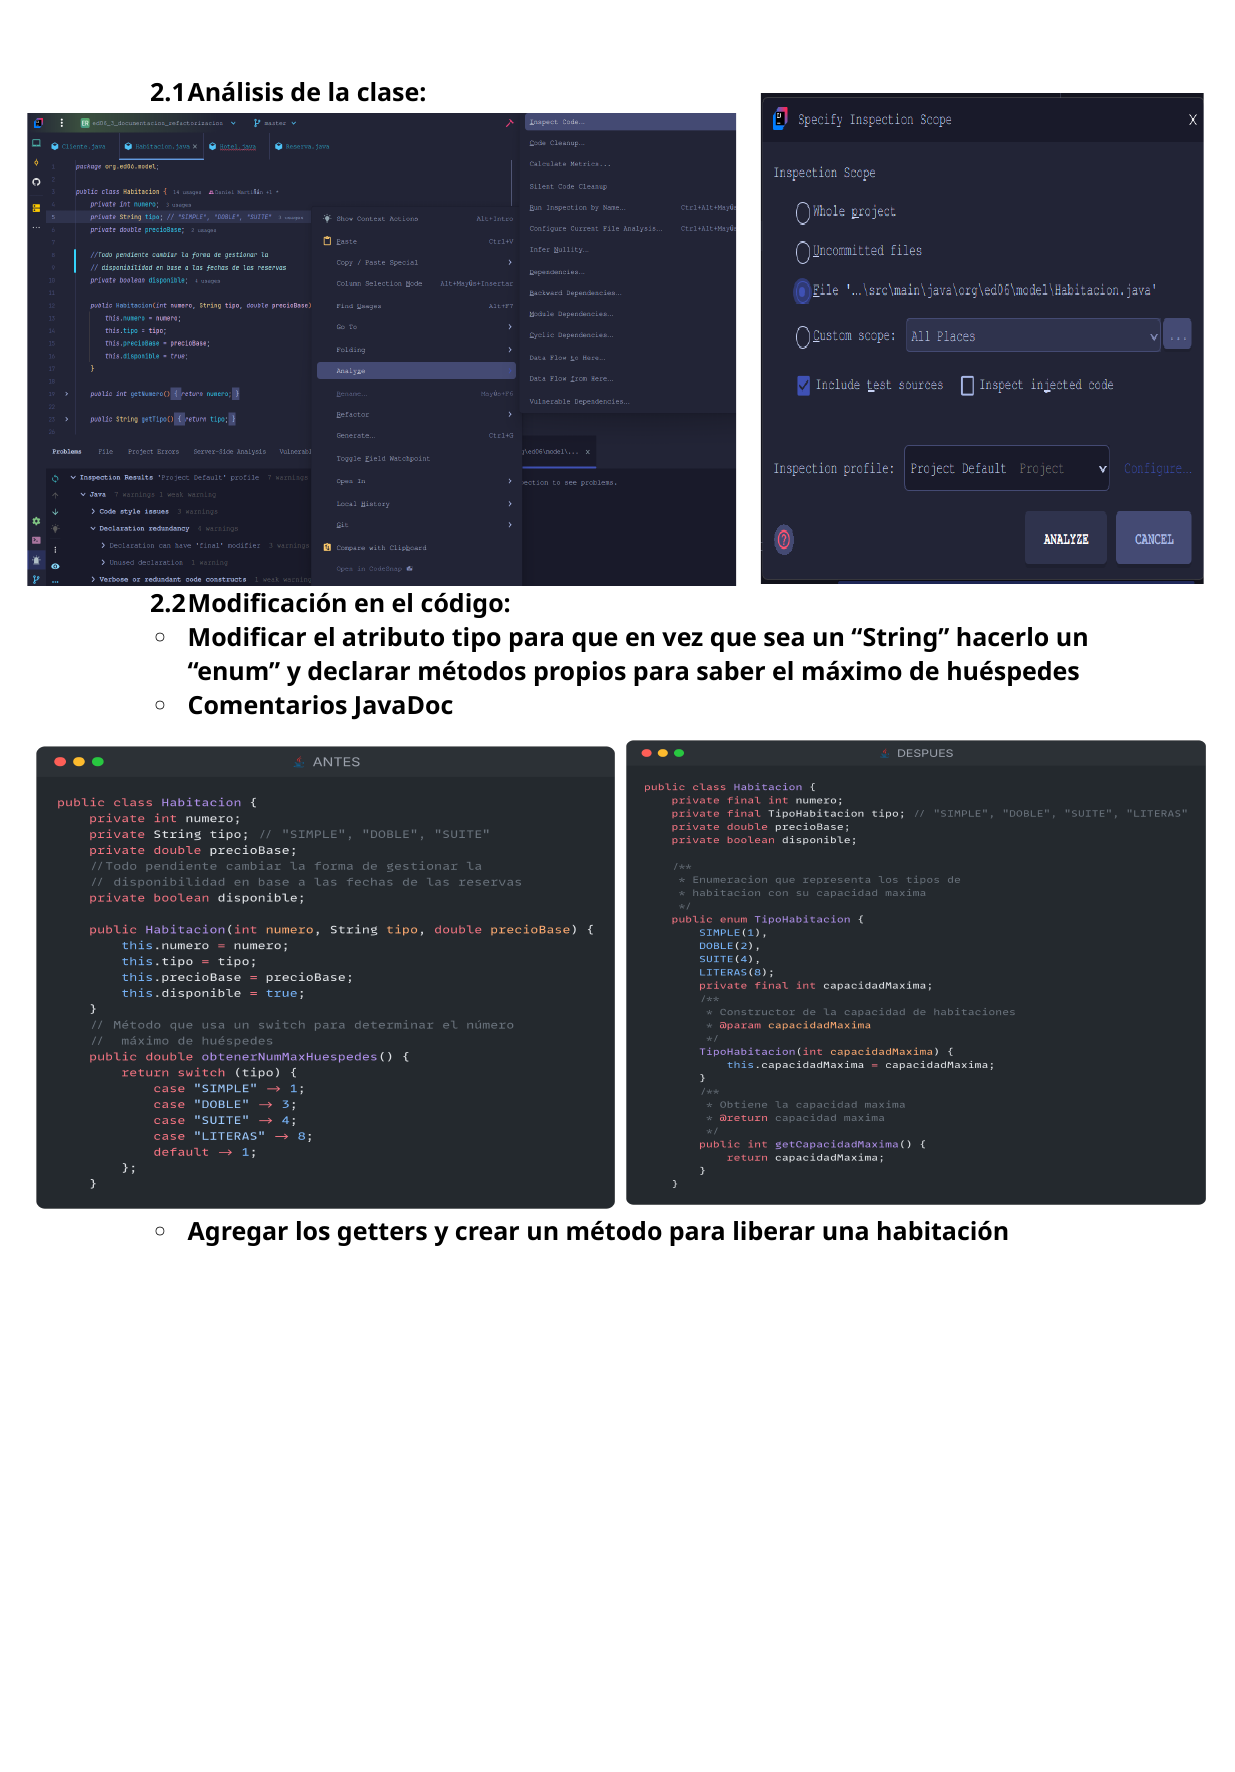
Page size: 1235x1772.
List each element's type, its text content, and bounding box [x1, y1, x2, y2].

list Modificar el atributo tipo para que en vez que sea un “String” hacerlo un “enum” y declarar métodos propios para saber el máximo de huéspedes [150, 620, 1159, 688]
list Comentarios JavaDoc [150, 688, 1159, 722]
picture [760, 93, 1204, 584]
list Agregar los getters y crear un método para liberar una habitación [150, 1209, 1159, 1248]
picture [27, 113, 737, 586]
picture [30, 736, 1212, 1214]
list Modificación en el código: [150, 109, 1159, 620]
list Análisis de la clase: [150, 75, 1159, 109]
